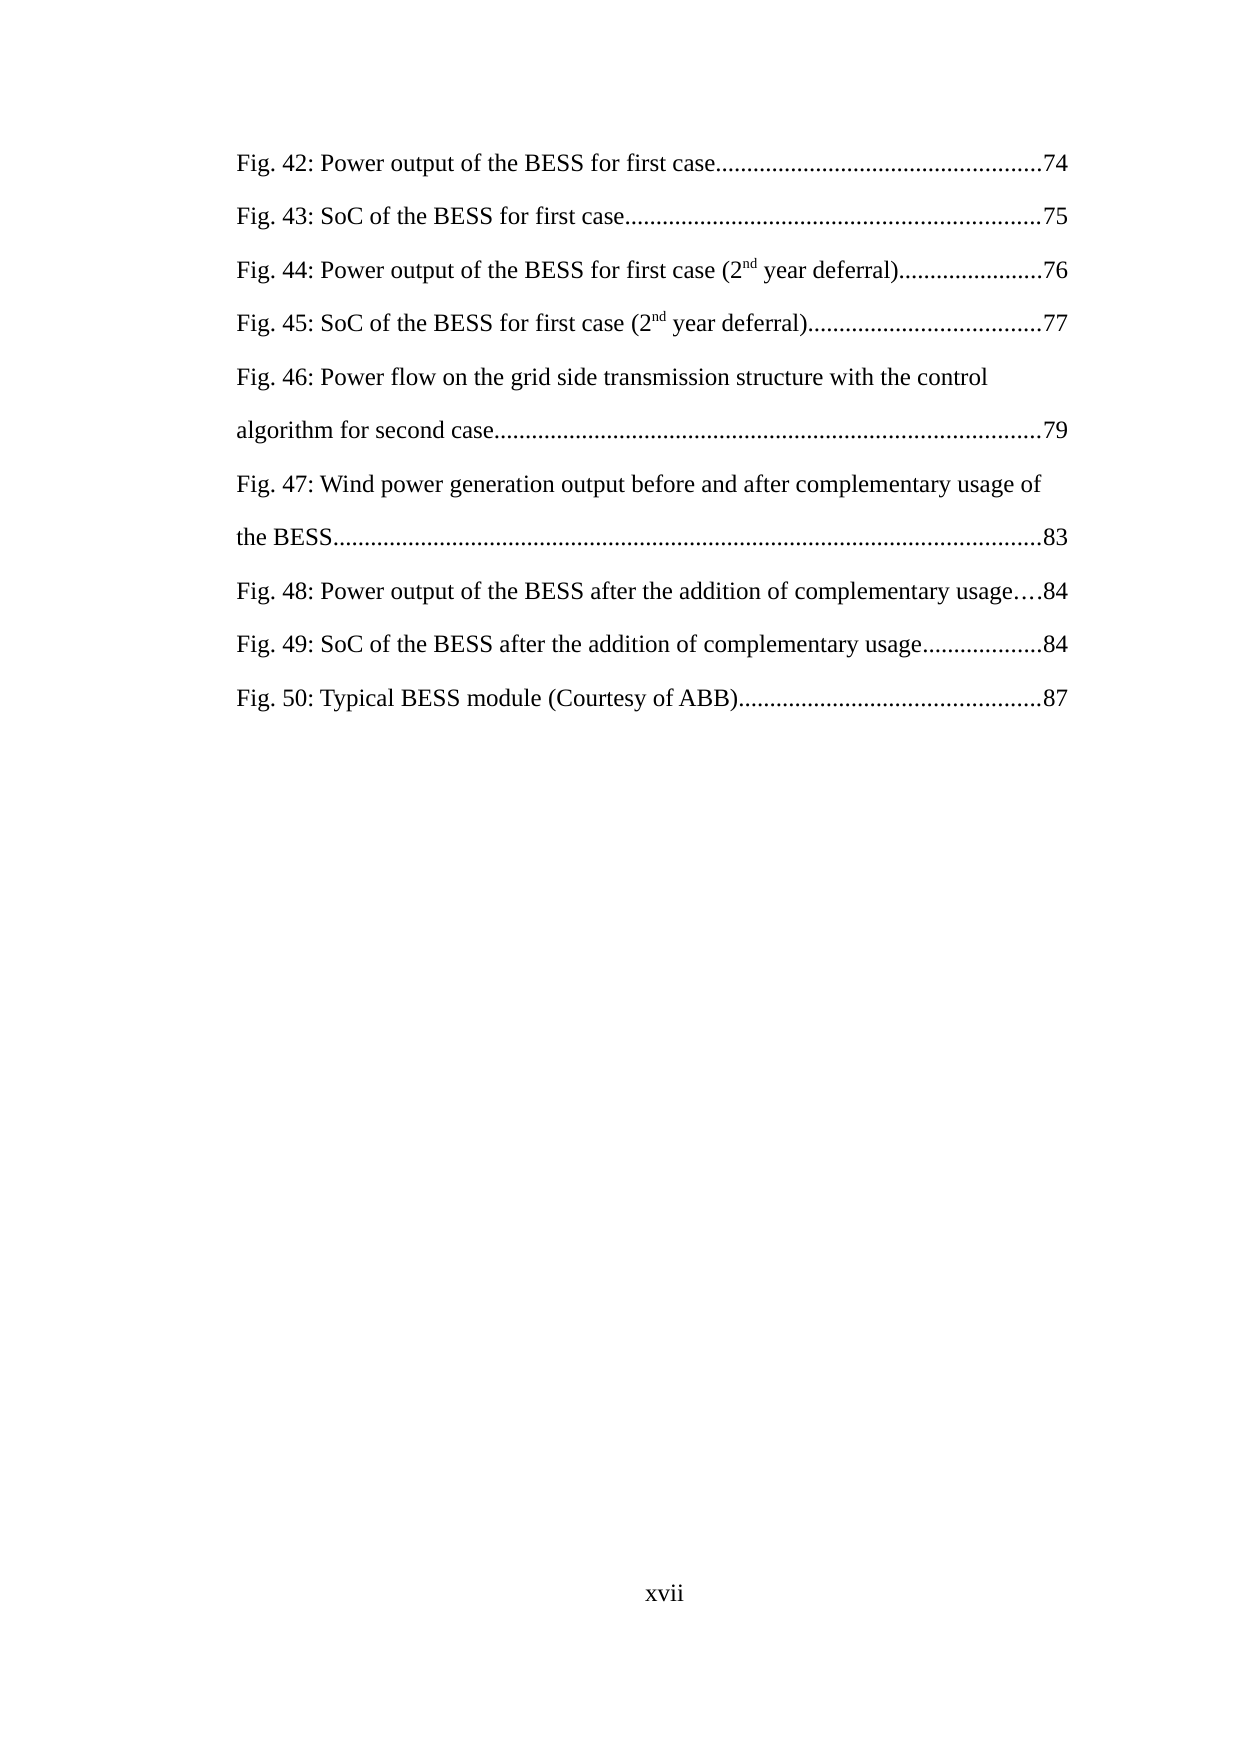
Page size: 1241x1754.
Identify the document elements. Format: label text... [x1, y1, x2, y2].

text Fig. 47: Wind power generation output before and after complementary usage of [236, 469, 1093, 498]
text Fig. 48: Power output of the BESS after the addition of complementary usage 84 [236, 576, 1093, 605]
text Fig. 49: SoC of the BESS after the addition of complementary usage 84 [236, 629, 1093, 658]
text Fig. 45: SoC of the BESS for first case (2nd year deferral) 77 [236, 308, 1093, 337]
text Fig. 44: Power output of the BESS for first case (2nd year deferral) 76 [236, 255, 1093, 283]
text Fig. 43: SoC of the BESS for first case 75 [236, 201, 1093, 230]
text Fig. 46: Power flow on the grid side transmission structure with the control [236, 362, 1093, 391]
text Fig. 50: Typical BESS module (Courtesy of ABB) 87 [236, 683, 1093, 712]
text the BESS 83 [236, 522, 1093, 551]
text algorithm for second case 79 [236, 415, 1093, 444]
text Fig. 42: Power output of the BESS for first case 74 [236, 148, 1093, 176]
